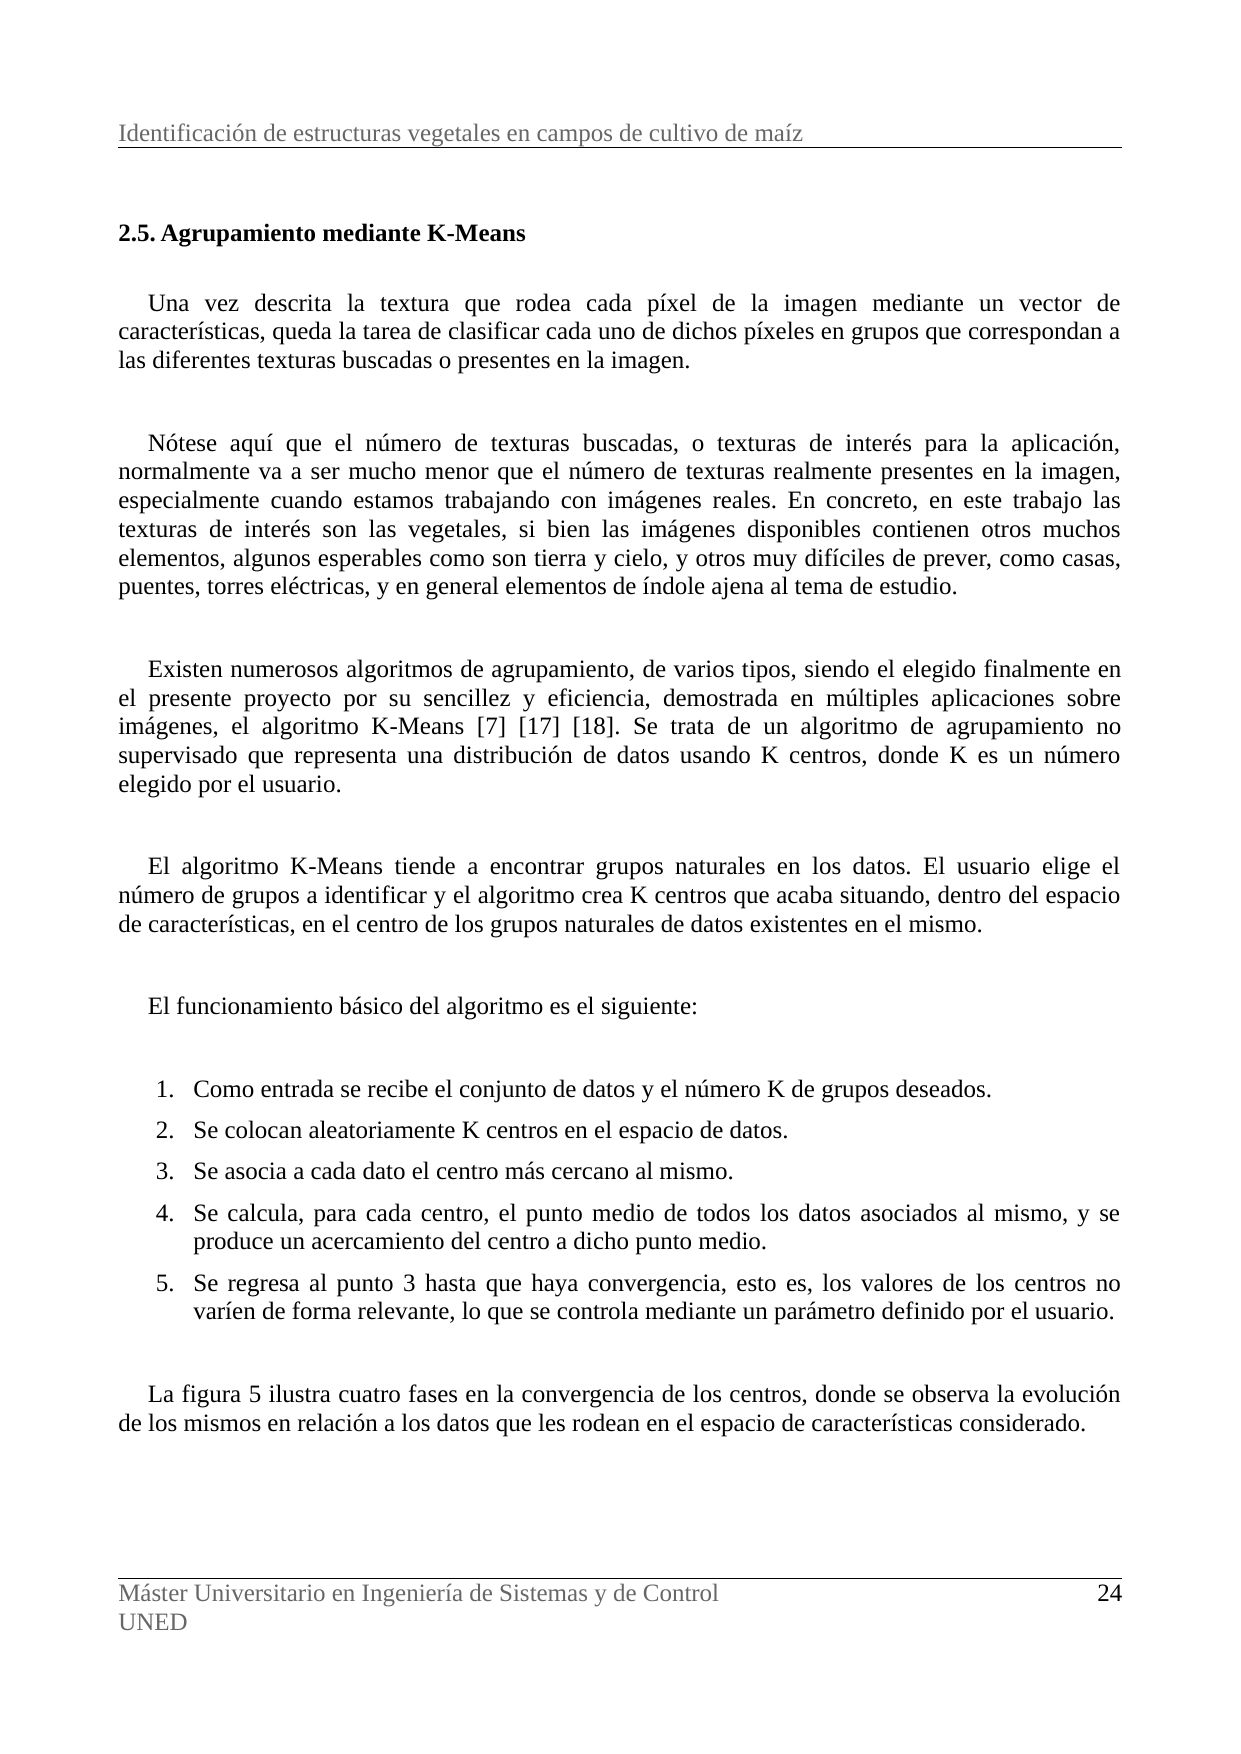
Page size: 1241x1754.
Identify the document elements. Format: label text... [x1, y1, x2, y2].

text El funcionamiento básico del algoritmo es el siguiente: [118, 991, 1122, 1020]
text El algoritmo K-Means tiende a encontrar grupos naturales en los datos. El usuario elige el número de grupos a identificar y el algoritmo crea K centros que acaba situando, dentro del espacio de características, en el centro de los grupos naturales de datos existentes en el mismo. [118, 851, 1122, 938]
text Una vez descrita la textura que rodea cada píxel de la imagen mediante un vector de características, queda la tarea de clasificar cada uno de dichos píxeles en grupos que correspondan a las diferentes texturas buscadas o presentes en la imagen. [118, 288, 1122, 374]
list Se calcula, para cada centro, el punto medio de todos los datos asociados al mismo, y se produce un acercamiento del centro a dicho punto medio. [156, 1198, 1122, 1255]
text Existen numerosos algoritmos de agrupamiento, de varios tipos, siendo el elegido finalmente en el presente proyecto por su sencillez y eficiencia, demostrada en múltiples aplicaciones sobre imágenes, el algoritmo K-Means [7] [17] [18]. Se trata de un algoritmo de agrupamiento no supervisado que representa una distribución de datos usando K centros, donde K es un número elegido por el usuario. [118, 654, 1122, 798]
list Se colocan aleatoriamente K centros en el espacio de datos. [156, 1115, 1122, 1144]
list Se asocia a cada dato el centro más cercano al mismo. [156, 1156, 1122, 1185]
list Se regresa al punto 3 hasta que haya convergencia, esto es, los valores de los centros no varíen de forma relevante, lo que se controla mediante un parámetro definido por el usuario. [156, 1268, 1122, 1325]
text La figura 5 ilustra cuatro fases en la convergencia de los centros, donde se observa la evolución de los mismos en relación a los datos que les rodean en el espacio de características considerado. [118, 1379, 1122, 1436]
subtitle 2.5. Agrupamiento mediante K-Means [118, 218, 1122, 246]
text Nótese aquí que el número de texturas buscadas, o texturas de interés para la aplicación, normalmente va a ser mucho menor que el número de texturas realmente presentes en la imagen, especialmente cuando estamos trabajando con imágenes reales. En concreto, en este trabajo las texturas de interés son las vegetales, si bien las imágenes disponibles contienen otros muchos elementos, algunos esperables como son tierra y cielo, y otros muy difíciles de prever, como casas, puentes, torres eléctricas, y en general elementos de índole ajena al tema de estudio. [118, 428, 1122, 600]
list Como entrada se recibe el conjunto de datos y el número K de grupos deseados. [156, 1074, 1122, 1103]
